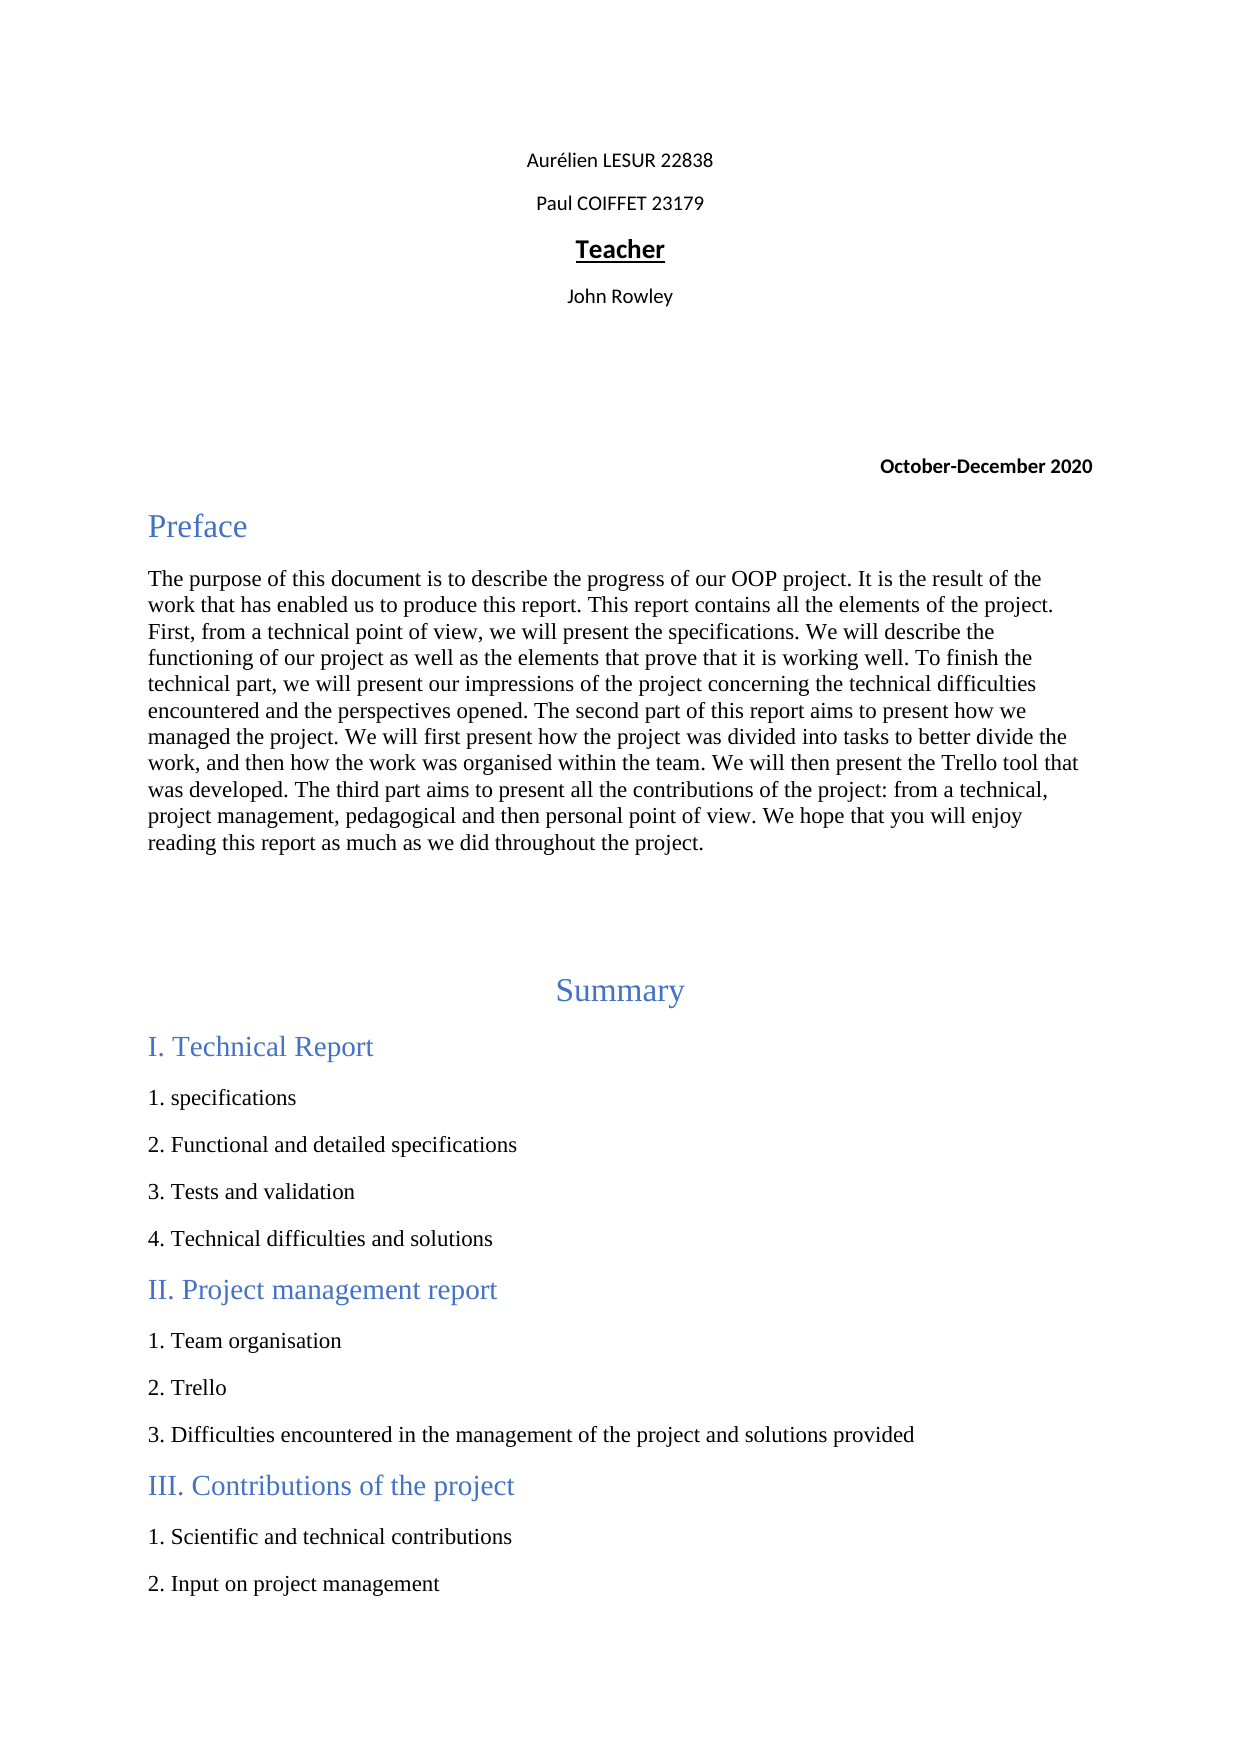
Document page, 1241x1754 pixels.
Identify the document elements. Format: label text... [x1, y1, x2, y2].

text III. Contributions of the project [148, 1468, 1093, 1502]
text Aurélien LESUR 22838 [148, 148, 1093, 173]
text 3. Tests and validation [148, 1178, 1093, 1204]
text 2. Trello [148, 1374, 1093, 1400]
text The purpose of this document is to describe the progress of our OOP project. It is the result of the work that has enabled us to produce this report. This report contains all the elements of the project. First, from a technical point of view, we will present the specifications. We will describe the functioning of our project as well as the elements that prove that it is working well. To finish the technical part, we will present our impressions of the project concerning the technical difficulties encountered and the perspectives opened. The second part of this report aims to present how we managed the project. We will first present how the project was divided into tasks to better divide the work, and then how the work was organised within the team. We will then present the Trello tool that was developed. The third part aims to present all the contributions of the project: from a technical, project management, pedagogical and then personal point of view. We hope that you will enjoy reading this report as much as we did throughout the project. [148, 565, 1093, 855]
text Preface [148, 506, 1093, 544]
text I. Technical Report [148, 1029, 1093, 1063]
text Teacher [148, 233, 1093, 266]
text October-December 2020 [148, 453, 1093, 478]
text 2. Input on project management [148, 1570, 1093, 1596]
text 4. Technical difficulties and solutions [148, 1225, 1093, 1252]
text 3. Difficulties encountered in the management of the project and solutions provided [148, 1421, 1093, 1447]
text Summary [148, 970, 1093, 1008]
text 1. specifications [148, 1084, 1093, 1110]
text Paul COIFFET 23179 [148, 190, 1093, 216]
text 2. Functional and detailed specifications [148, 1131, 1093, 1157]
text 1. Scientific and technical contributions [148, 1523, 1093, 1549]
text 1. Team organisation [148, 1327, 1093, 1353]
text John Rowley [148, 283, 1093, 308]
text II. Project management report [148, 1272, 1093, 1306]
